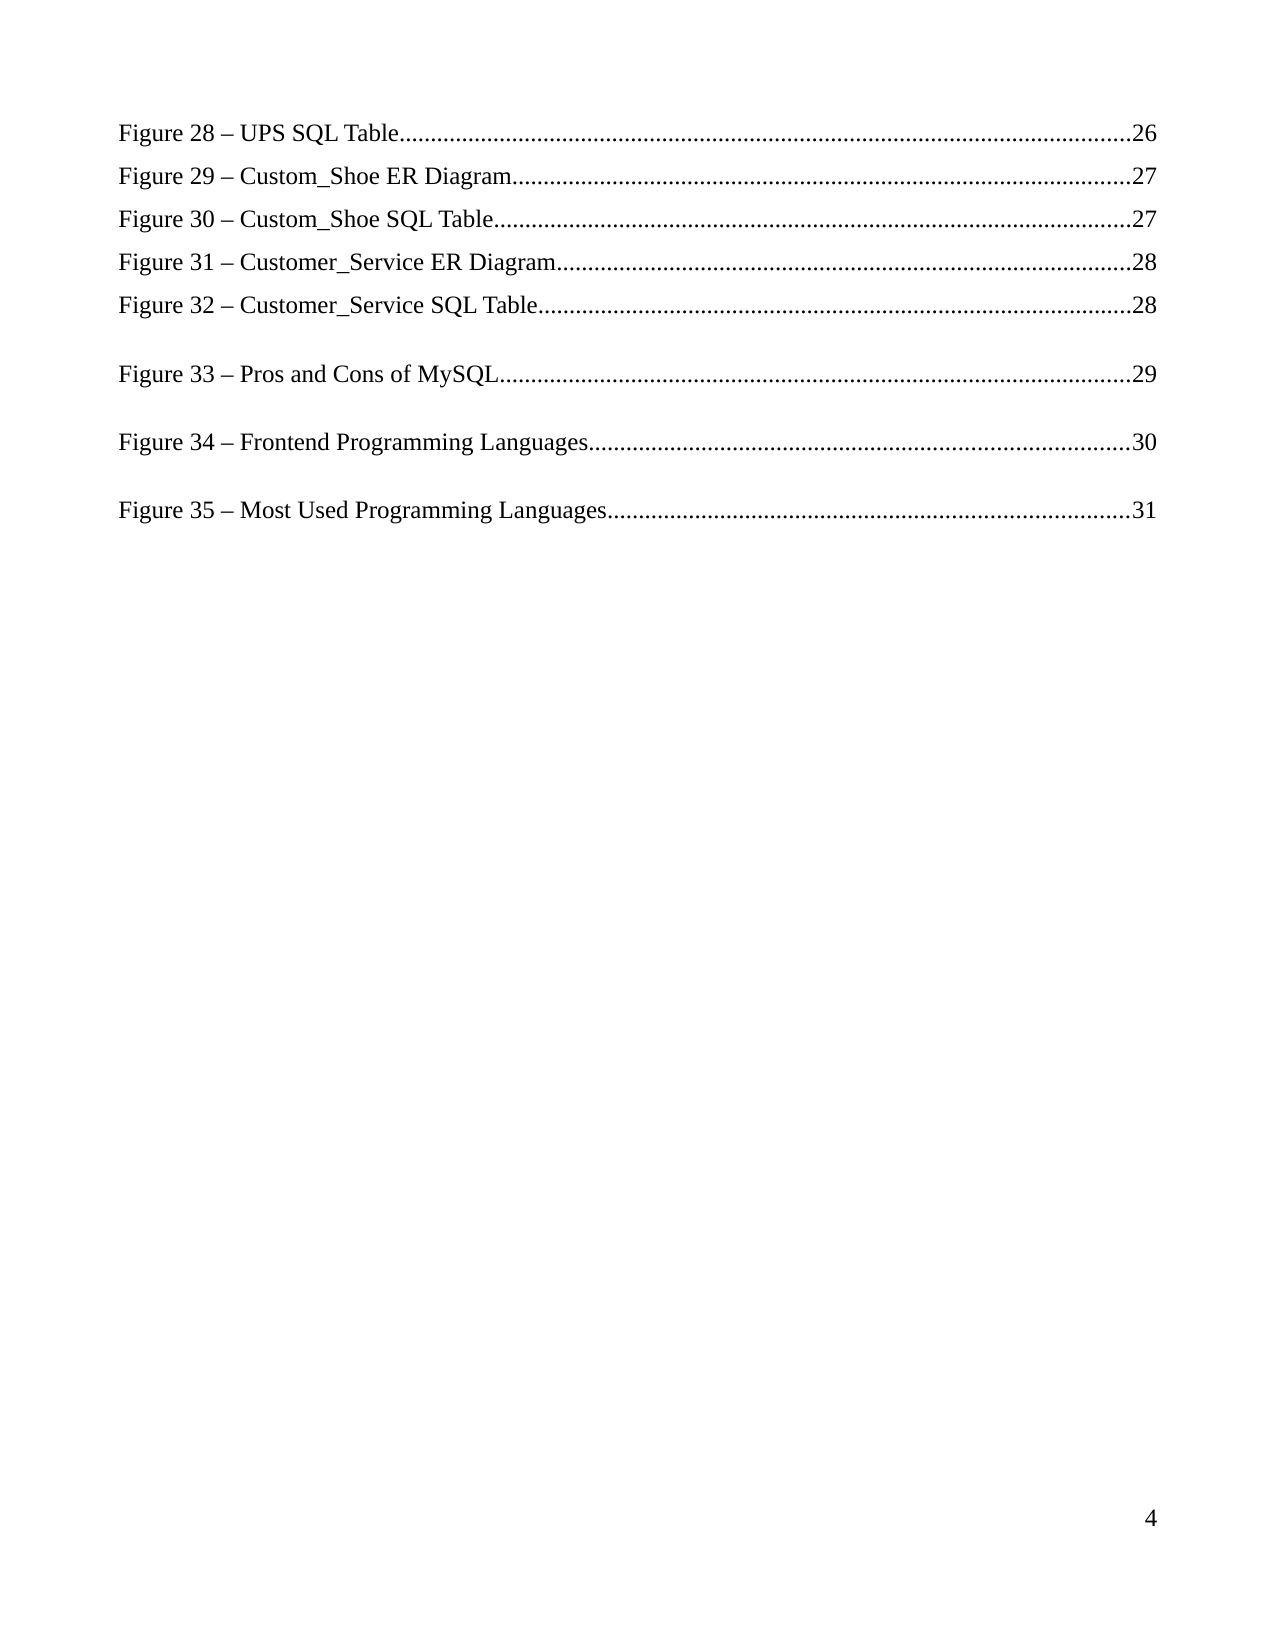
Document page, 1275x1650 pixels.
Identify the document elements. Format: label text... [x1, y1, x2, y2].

text Figure 34 – Frontend Programming Languages 30 [118, 427, 1157, 456]
text Figure 33 – Pros and Cons of MySQL 29 [118, 359, 1157, 387]
text Figure 28 – UPS SQL Table 26 [118, 118, 1157, 147]
text Figure 35 – Most Used Programming Languages 31 [118, 495, 1157, 524]
text Figure 30 – Custom_Shoe SQL Table 27 [118, 204, 1157, 233]
text Figure 29 – Custom_Shoe ER Diagram 27 [118, 161, 1157, 190]
text Figure 31 – Customer_Service ER Diagram 28 [118, 247, 1157, 276]
text Figure 32 – Customer_Service SQL Table 28 [118, 291, 1157, 319]
